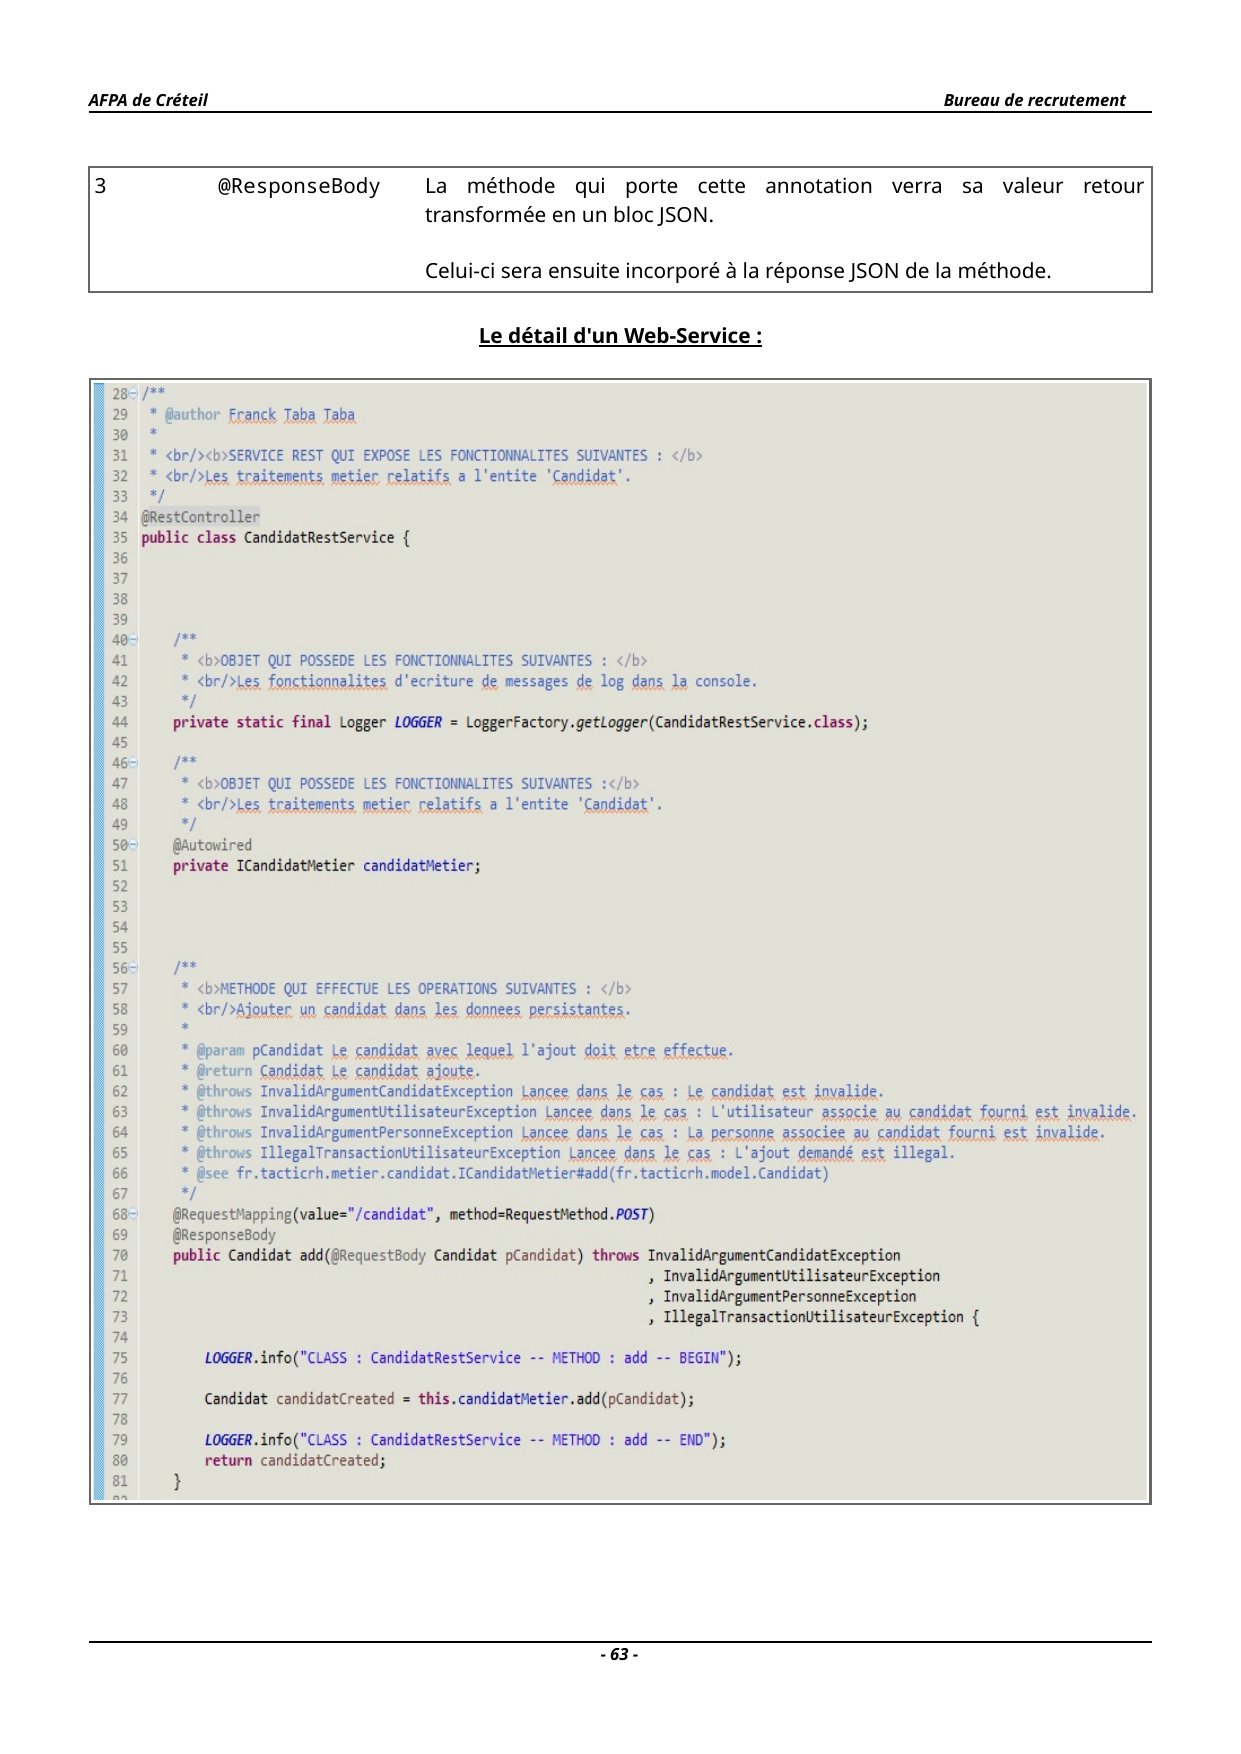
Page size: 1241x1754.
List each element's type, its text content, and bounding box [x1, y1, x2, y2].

text Le détail d'un Web-Service : [88, 321, 1152, 350]
table_cell [195, 168, 212, 291]
table_cell [401, 168, 419, 291]
table_cell La méthode qui porte cette annotation verra sa valeur retour transformée en un bloc JSON. Celui-ci sera ensuite incorporé à la réponse JSON de la méthode. [419, 168, 1151, 291]
picture [93, 383, 1147, 1500]
table_cell @ResponseBody [213, 168, 401, 291]
table_cell 3 [90, 168, 195, 291]
